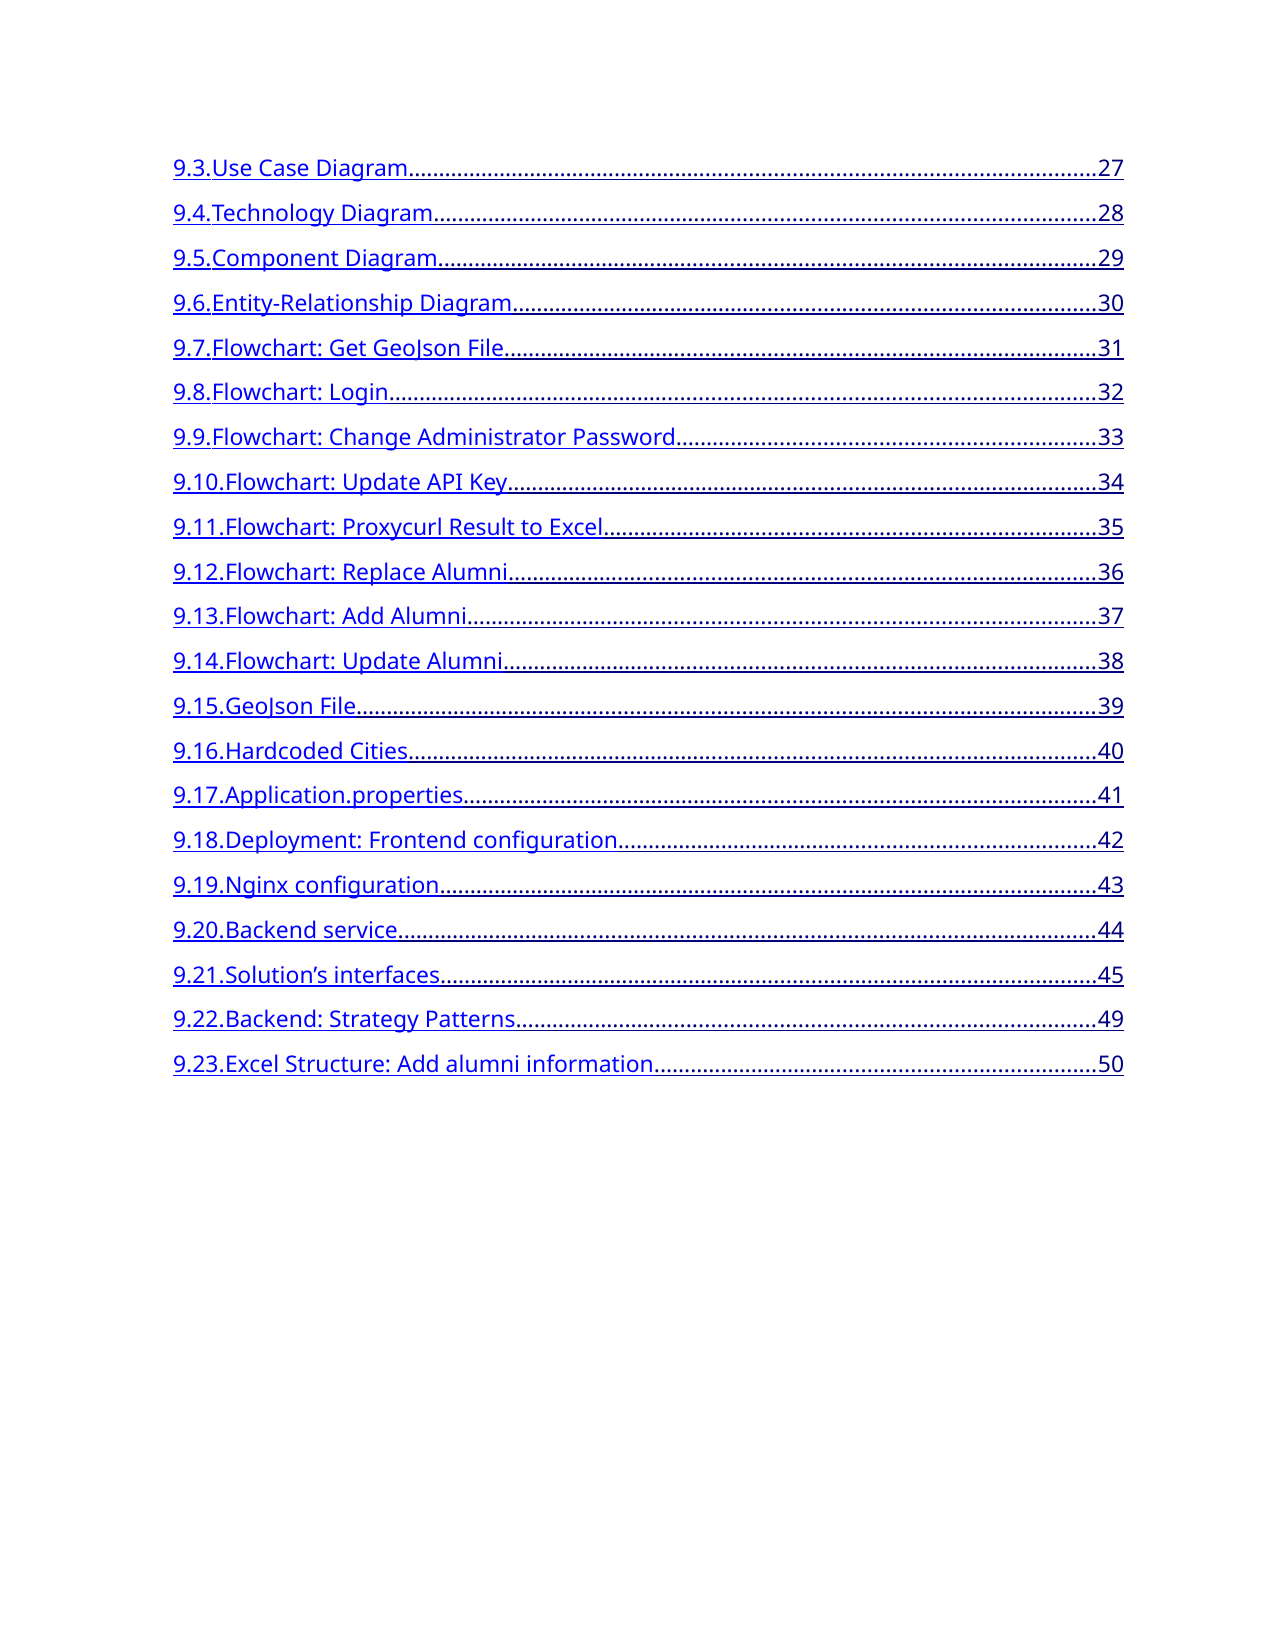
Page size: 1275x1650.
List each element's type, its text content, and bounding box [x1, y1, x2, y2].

text 9.11. Flowchart: Proxycurl Result to Excel 35 [173, 508, 1125, 542]
text 9.13. Flowchart: Add Alumni 37 [173, 598, 1125, 632]
text 9.6. Entity-Relationship Diagram 30 [173, 284, 1125, 318]
text 9.17. Application.properties 41 [173, 777, 1125, 811]
text 9.10. Flowchart: Update API Key 34 [173, 463, 1125, 498]
text 9.12. Flowchart: Replace Alumni 36 [173, 553, 1125, 587]
text 9.5. Component Diagram 29 [173, 239, 1125, 274]
text 9.16. Hardcoded Cities 40 [173, 732, 1125, 766]
text 9.21. Solution’s interfaces 45 [173, 956, 1125, 990]
text 9.20. Backend service 44 [173, 911, 1125, 946]
text 9.23. Excel Structure: Add alumni information 50 [173, 1046, 1125, 1080]
text 9.18. Deployment: Frontend configuration 42 [173, 822, 1125, 856]
text 9.15. GeoJson File 39 [173, 687, 1125, 722]
text 9.22. Backend: Strategy Patterns 49 [173, 1001, 1125, 1035]
text 9.7. Flowchart: Get GeoJson File 31 [173, 329, 1125, 363]
text 9.4. Technology Diagram 28 [173, 195, 1125, 229]
text 9.14. Flowchart: Update Alumni 38 [173, 643, 1125, 677]
text 9.9. Flowchart: Change Administrator Password 33 [173, 419, 1125, 453]
text 9.3. Use Case Diagram 27 [173, 150, 1125, 184]
text 9.19. Nginx configuration 43 [173, 867, 1125, 901]
text 9.8. Flowchart: Login 32 [173, 374, 1125, 408]
